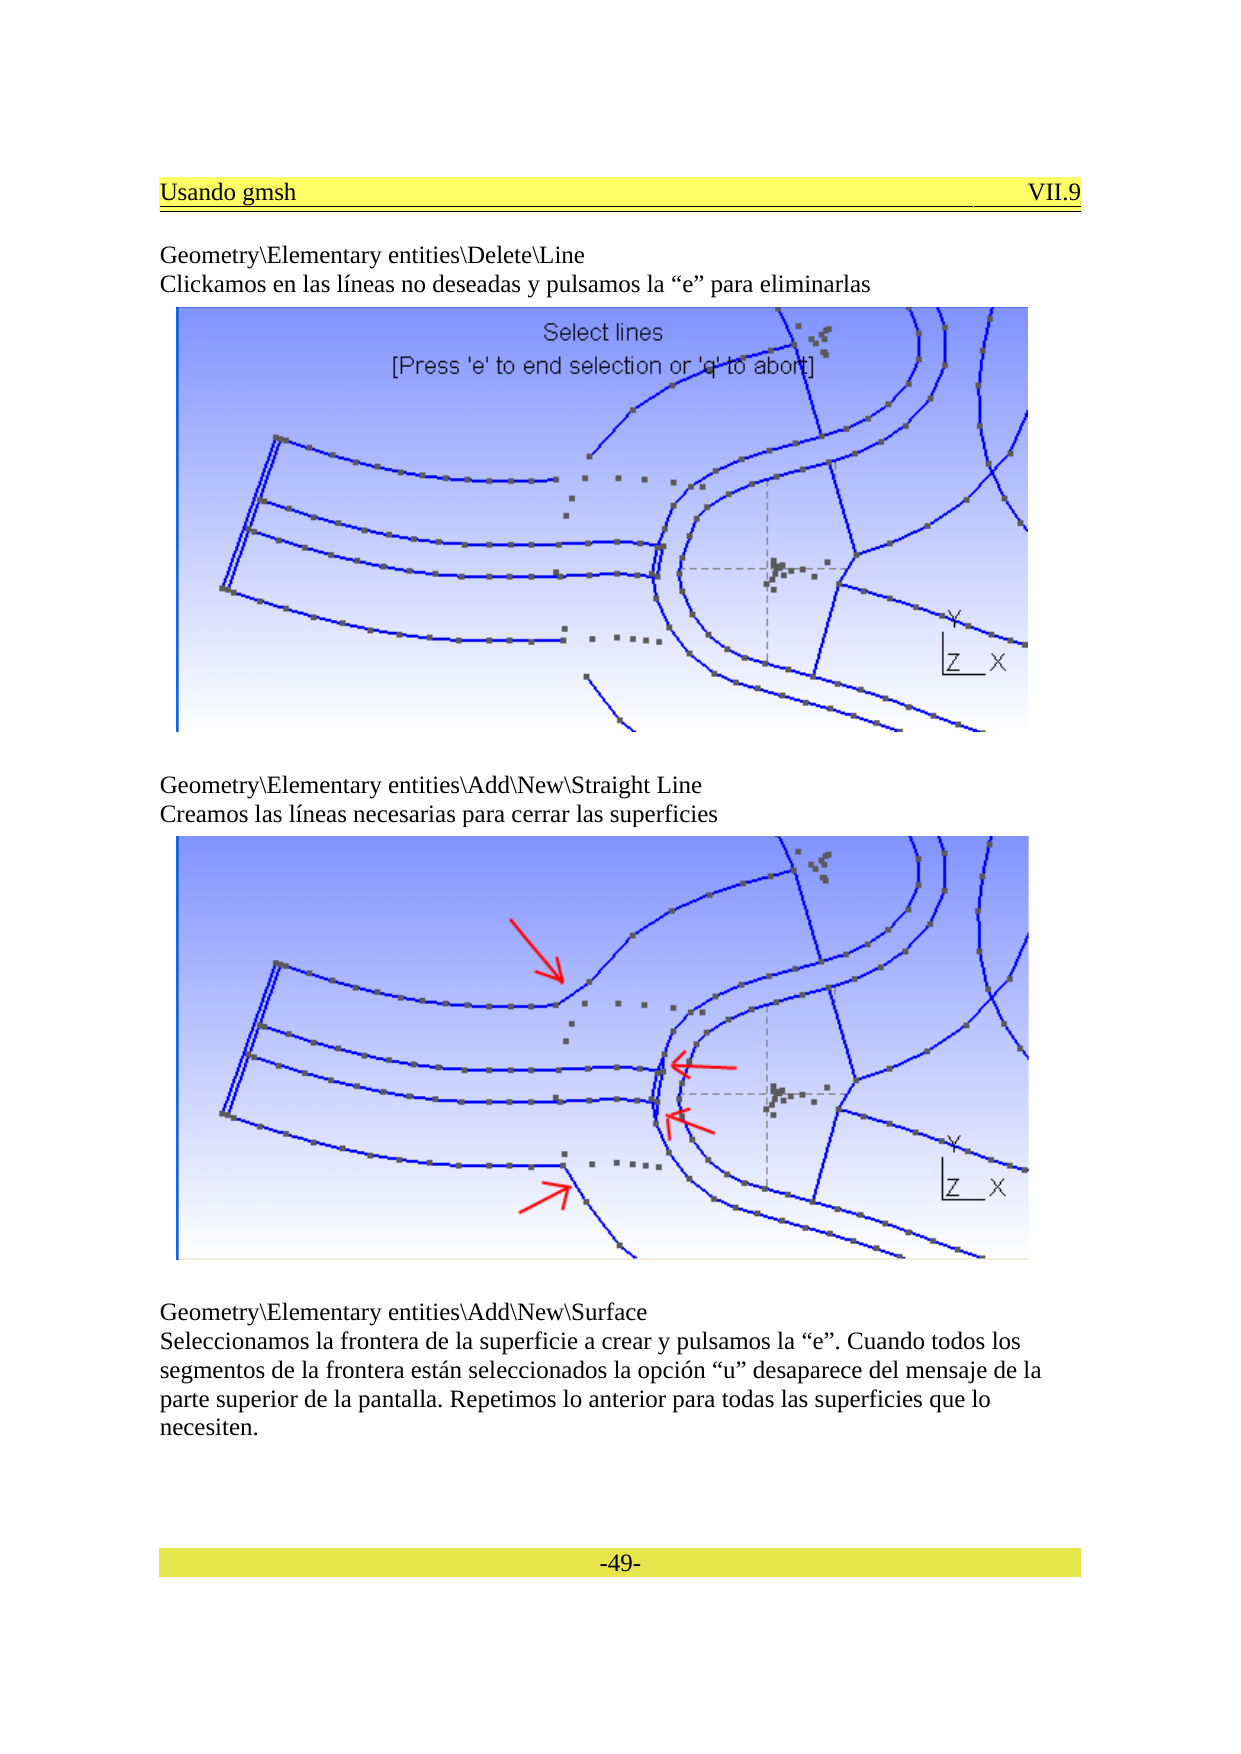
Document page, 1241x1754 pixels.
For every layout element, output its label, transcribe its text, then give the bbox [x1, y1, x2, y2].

text Geometry\Elementary entities\Add\New\Surface [159, 1297, 1081, 1326]
text Clickamos en las líneas no deseadas y pulsamos la “e” para eliminarlas [159, 269, 1081, 298]
text Geometry\Elementary entities\Delete\Line [159, 240, 1081, 269]
picture [176, 307, 1028, 732]
text Seleccionamos la frontera de la superficie a crear y pulsamos la “e”. Cuando todos los segmentos de la frontera están seleccionados la opción “u” desaparece del mensaje de la parte superior de la pantalla. Repetimos lo anterior para todas las superficies que lo necesiten. [159, 1326, 1081, 1441]
picture [176, 836, 1029, 1260]
text Creamos las líneas necesarias para cerrar las superficies [159, 799, 1081, 827]
text Geometry\Elementary entities\Add\New\Straight Line [159, 770, 1081, 799]
